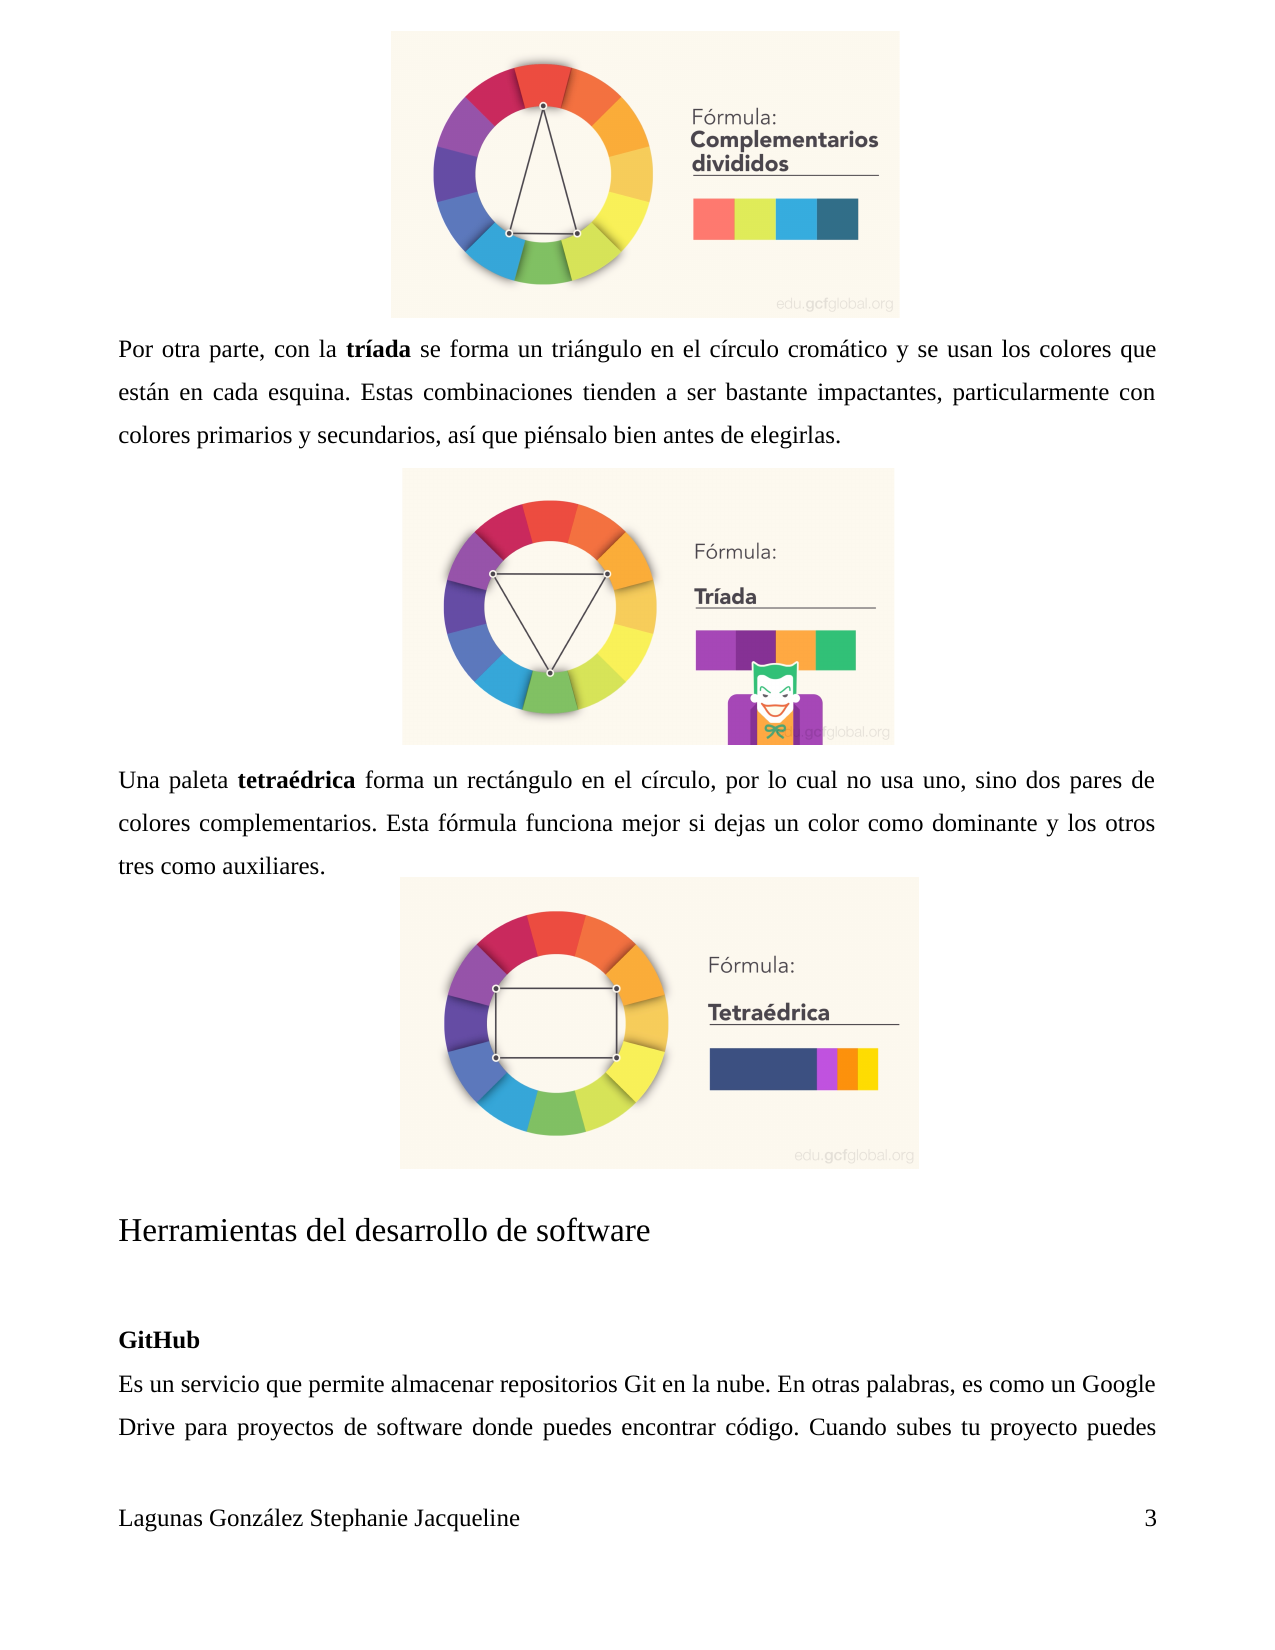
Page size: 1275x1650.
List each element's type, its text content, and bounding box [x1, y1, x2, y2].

text Una paleta tetraédrica forma un rectángulo en el círculo, por lo cual no usa uno, sino dos pares de colores complementarios. Esta fórmula funciona mejor si dejas un color como dominante y los otros tres como auxiliares. [118, 765, 1157, 880]
text Herramientas del desarrollo de software [118, 1211, 1157, 1249]
text GitHub [118, 1326, 1157, 1354]
text Por otra parte, con la tríada se forma un triángulo en el círculo cromático y se usan los colores que están en cada esquina. Estas combinaciones tienden a ser bastante impactantes, particularmente con colores primarios y secundarios, así que piénsalo bien antes de elegirlas. [118, 334, 1157, 449]
picture [402, 468, 895, 745]
picture [400, 877, 919, 1169]
text Es un servicio que permite almacenar repositorios Git en la nube. En otras palabras, es como un Google Drive para proyectos de software donde puedes encontrar código. Cuando subes tu proyecto puedes [118, 1369, 1157, 1441]
picture [391, 31, 900, 318]
